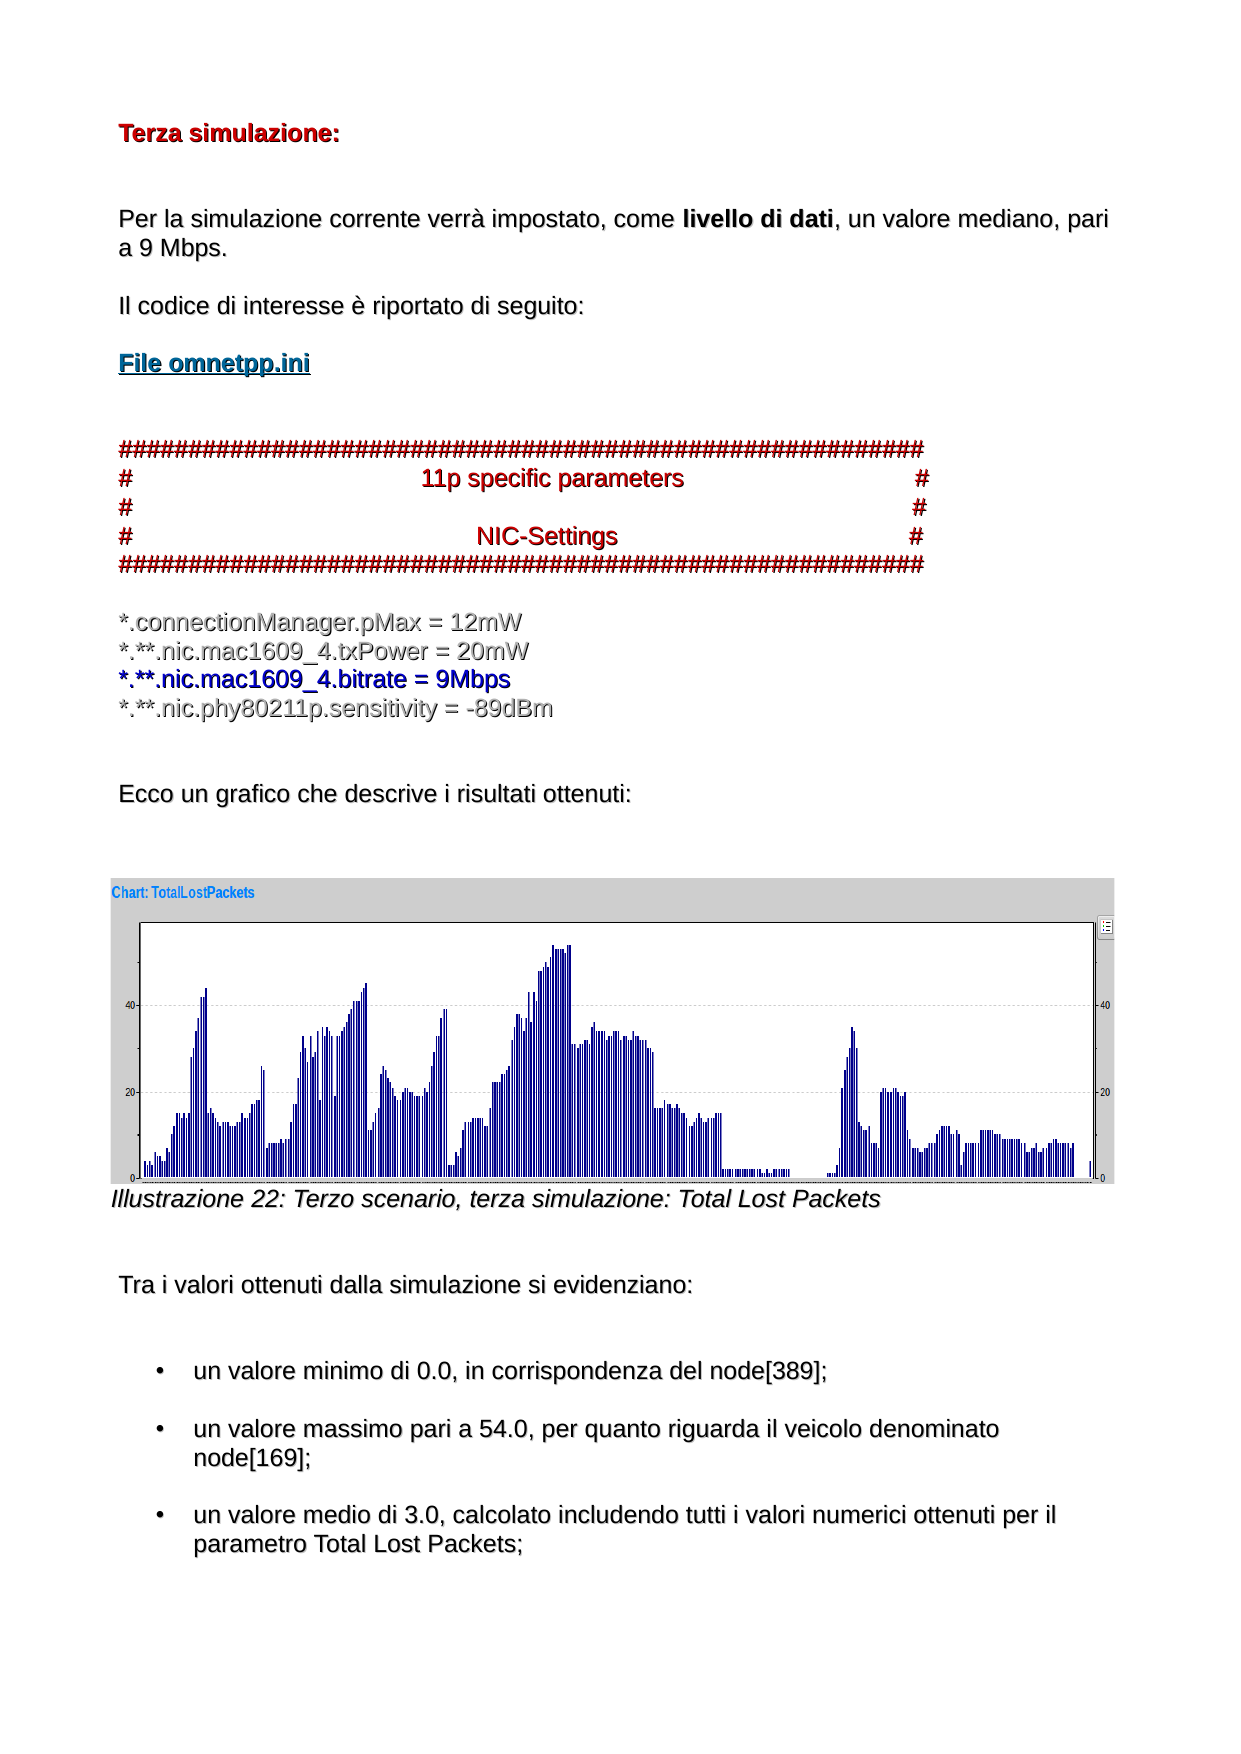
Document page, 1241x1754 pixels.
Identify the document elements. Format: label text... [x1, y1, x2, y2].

text Il codice di interesse è riportato di seguito: [118, 291, 1122, 319]
text ########################################################## [118, 434, 1122, 463]
text *.**.nic.mac1609_4.bitrate = 9Mbps [118, 664, 1122, 693]
text Per la simulazione corrente verrà impostato, come livello di dati, un valore mediano, pari a 9 Mbps. [118, 204, 1122, 262]
text *.**.nic.mac1609_4.txPower = 20mW [118, 636, 1122, 664]
text # NIC-Settings # [118, 521, 1122, 549]
text # 11p specific parameters # [118, 463, 1122, 492]
list un valore massimo pari a 54.0, per quanto riguarda il veicolo denominato node[169]; [156, 1414, 1122, 1471]
text ########################################################## [118, 549, 1122, 578]
text # # [118, 492, 1122, 521]
text File omnetpp.ini [118, 348, 1122, 377]
text Tra i valori ottenuti dalla simulazione si evidenziano: [118, 1270, 1122, 1299]
text Ecco un grafico che descrive i risultati ottenuti: [118, 779, 1122, 808]
list un valore minimo di 0.0, in corrispondenza del node[389]; [156, 1356, 1122, 1385]
text Illustrazione 22: Terzo scenario, terza simulazione: Total Lost Packets [111, 878, 1173, 1212]
text Terza simulazione: [118, 118, 1122, 147]
text *.**.nic.phy80211p.sensitivity = -89dBm [118, 693, 1122, 722]
list un valore medio di 3.0, calcolato includendo tutti i valori numerici ottenuti per il parametro Total Lost Packets; [156, 1500, 1122, 1558]
text *.connectionManager.pMax = 12mW [118, 607, 1122, 636]
picture [110, 878, 1115, 1184]
